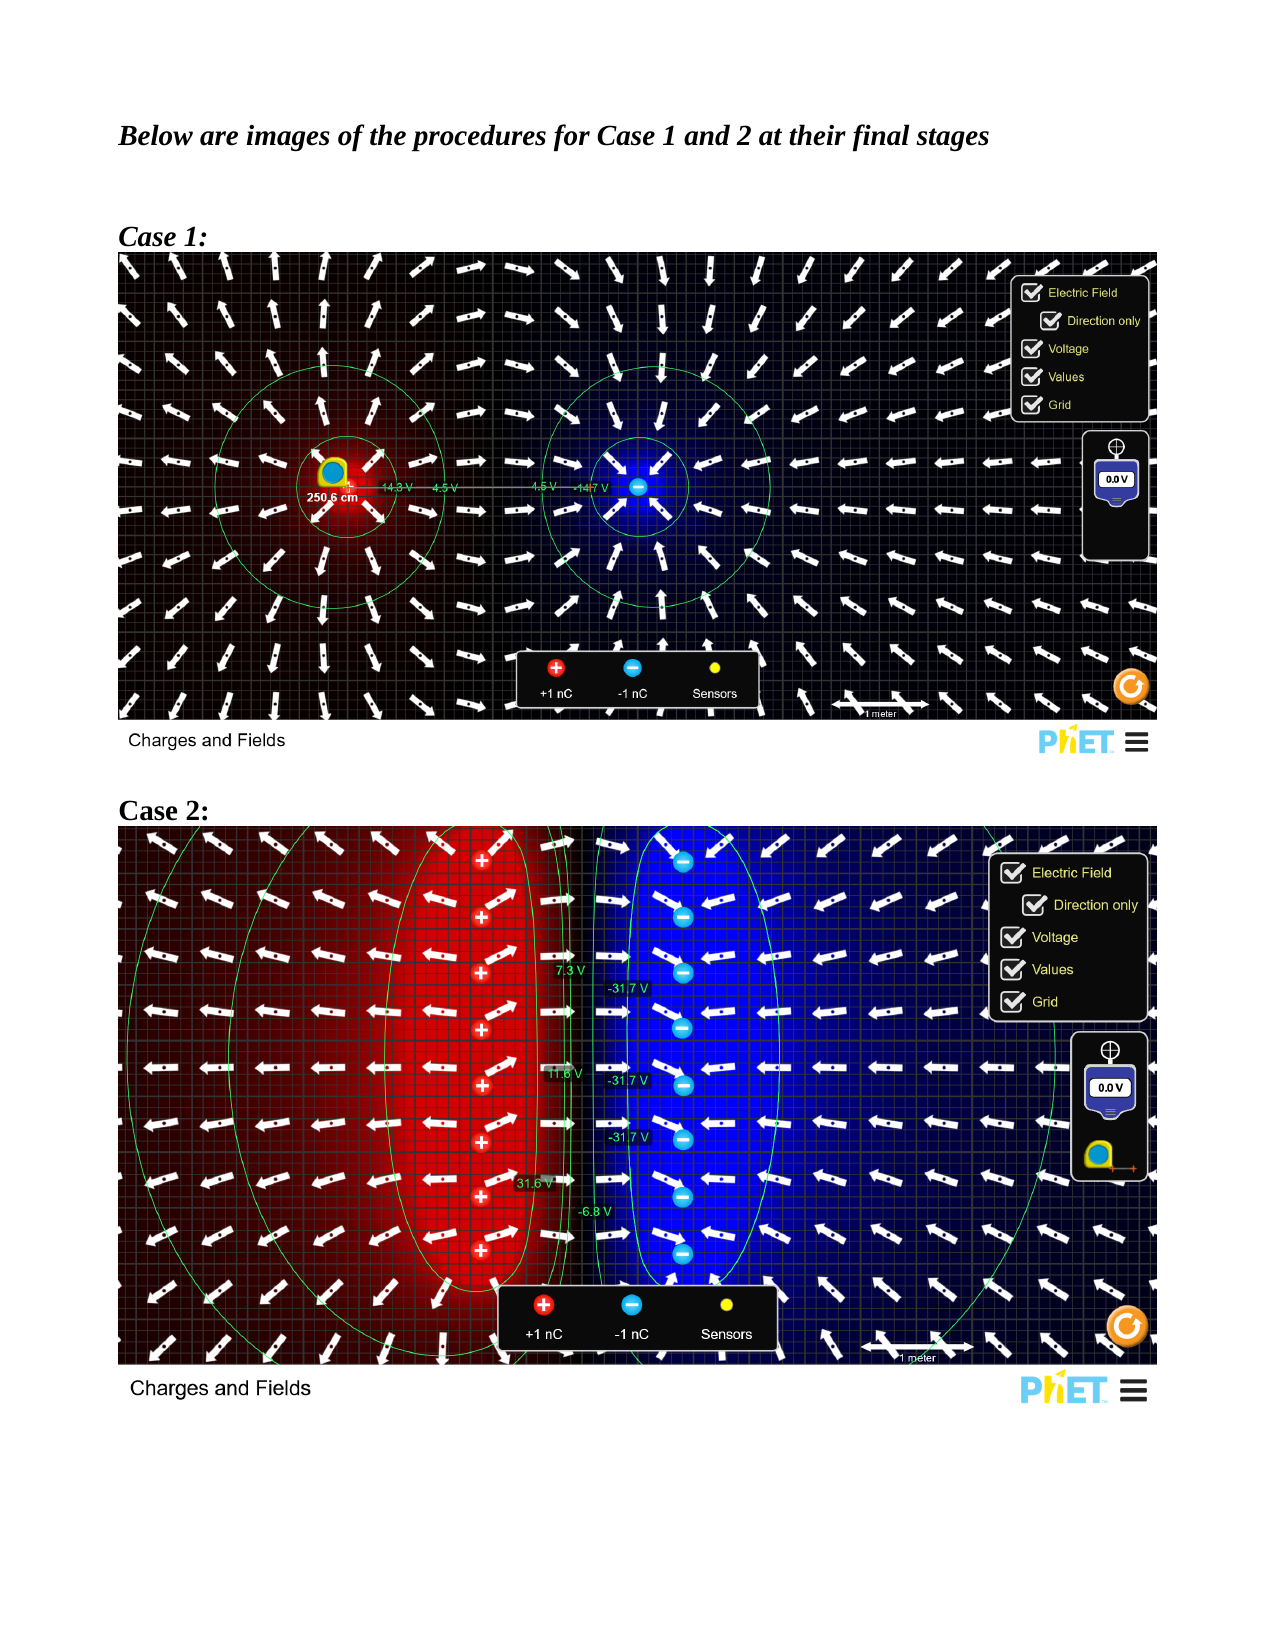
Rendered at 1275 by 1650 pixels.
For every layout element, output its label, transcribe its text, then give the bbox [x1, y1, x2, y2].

picture [118, 252, 1157, 760]
text Below are images of the procedures for Case 1 and 2 at their final stages [118, 118, 1157, 152]
text Case 2: [118, 793, 1157, 826]
picture [118, 826, 1157, 1411]
text Case 1: [118, 219, 1157, 252]
